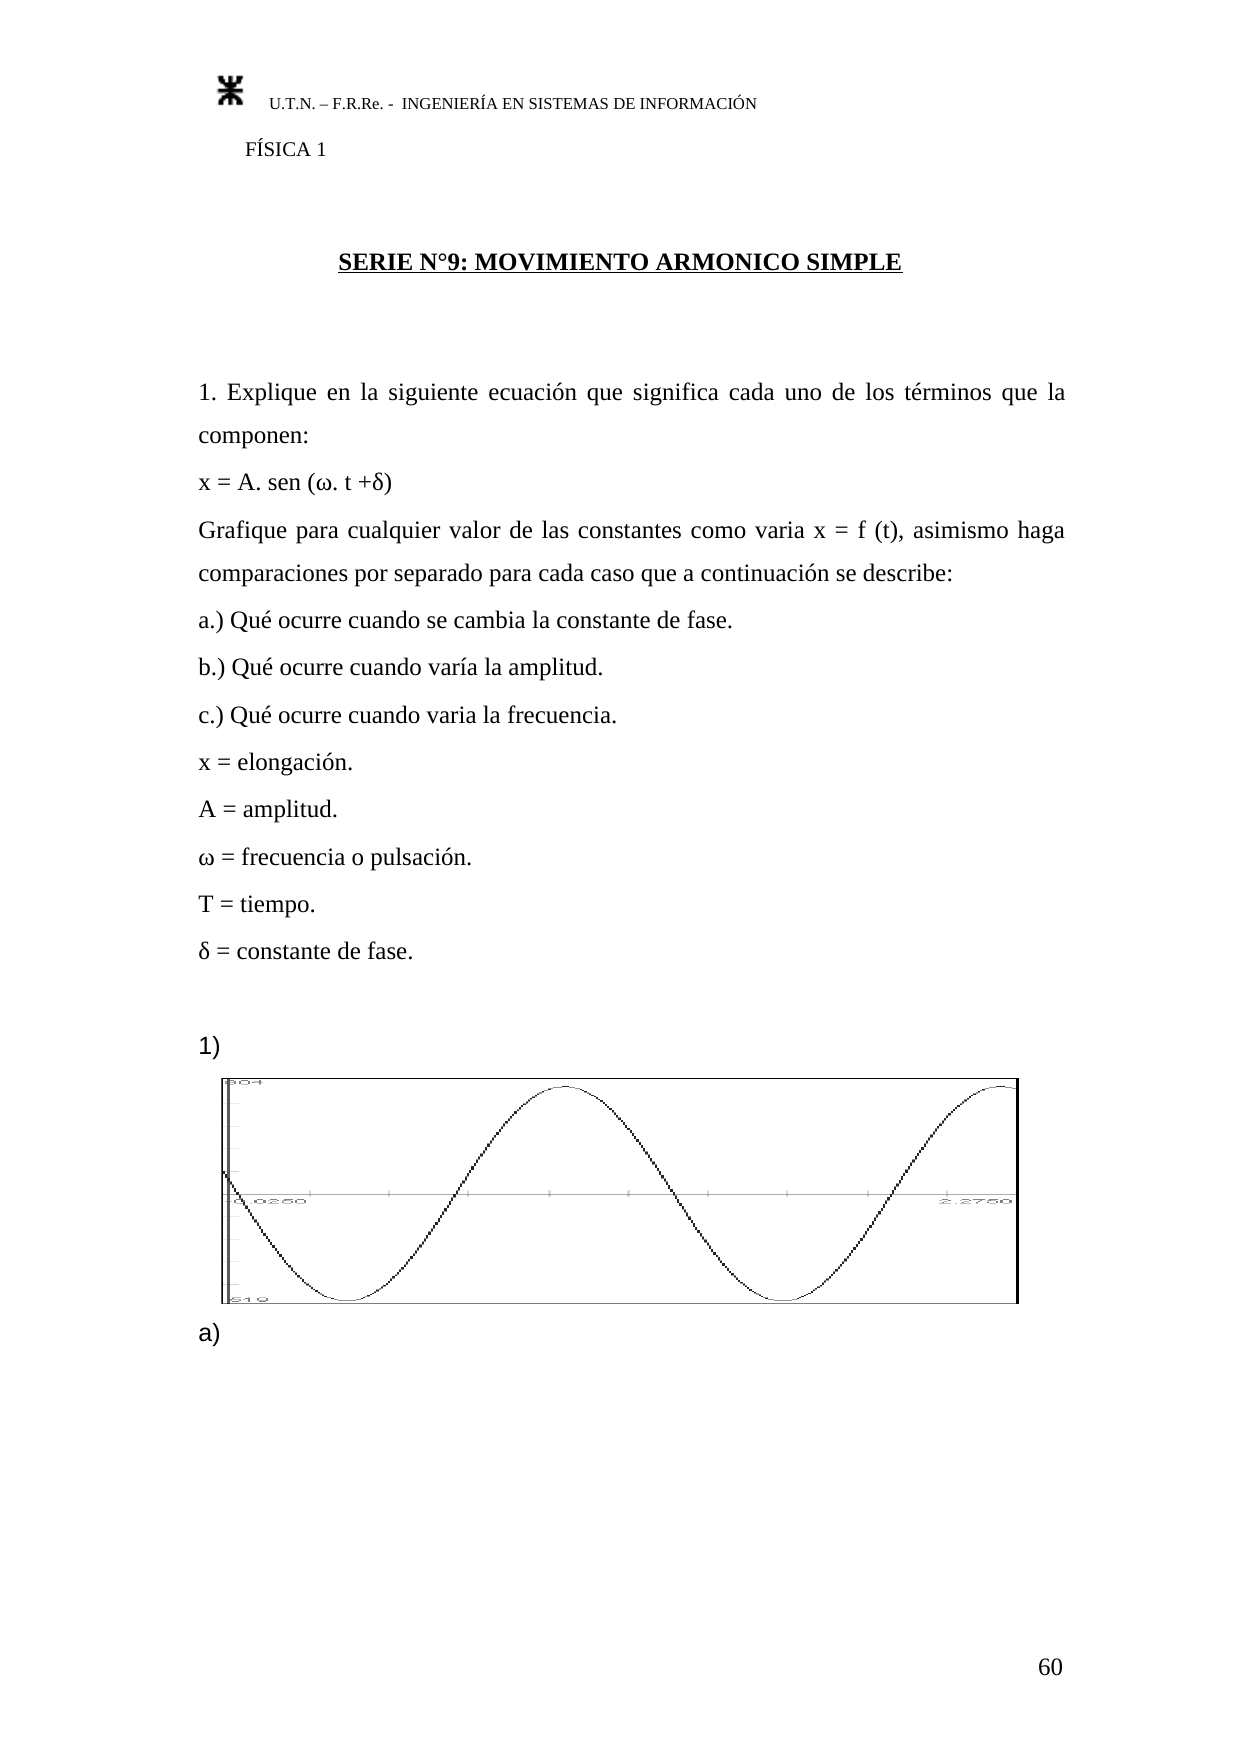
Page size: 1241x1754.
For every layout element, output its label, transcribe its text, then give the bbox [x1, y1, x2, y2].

text b.) Qué ocurre cuando varía la amplitud. [198, 652, 1066, 681]
text δ = constante de fase. [198, 936, 1066, 965]
text 1. Explique en la siguiente ecuación que significa cada uno de los términos que la componen: [198, 377, 1066, 449]
text A = amplitud. [198, 794, 1066, 823]
text c.) Qué ocurre cuando varia la frecuencia. [198, 700, 1066, 728]
text x = elongación. [198, 747, 1066, 776]
text x = A. sen (ω. t +δ) [198, 467, 1066, 496]
text a) [198, 1078, 1066, 1347]
text a.) Qué ocurre cuando se cambia la constante de fase. [198, 605, 1066, 634]
text ω = frecuencia o pulsación. [198, 842, 1066, 870]
text SERIE N°9: MOVIMIENTO ARMONICO SIMPLE [177, 247, 1063, 276]
text T = tiempo. [198, 889, 1066, 918]
text Grafique para cualquier valor de las constantes como varia x = f (t), asimismo haga comparaciones por separado para cada caso que a continuación se describe: [198, 515, 1066, 587]
text 1) [198, 1031, 1066, 1059]
